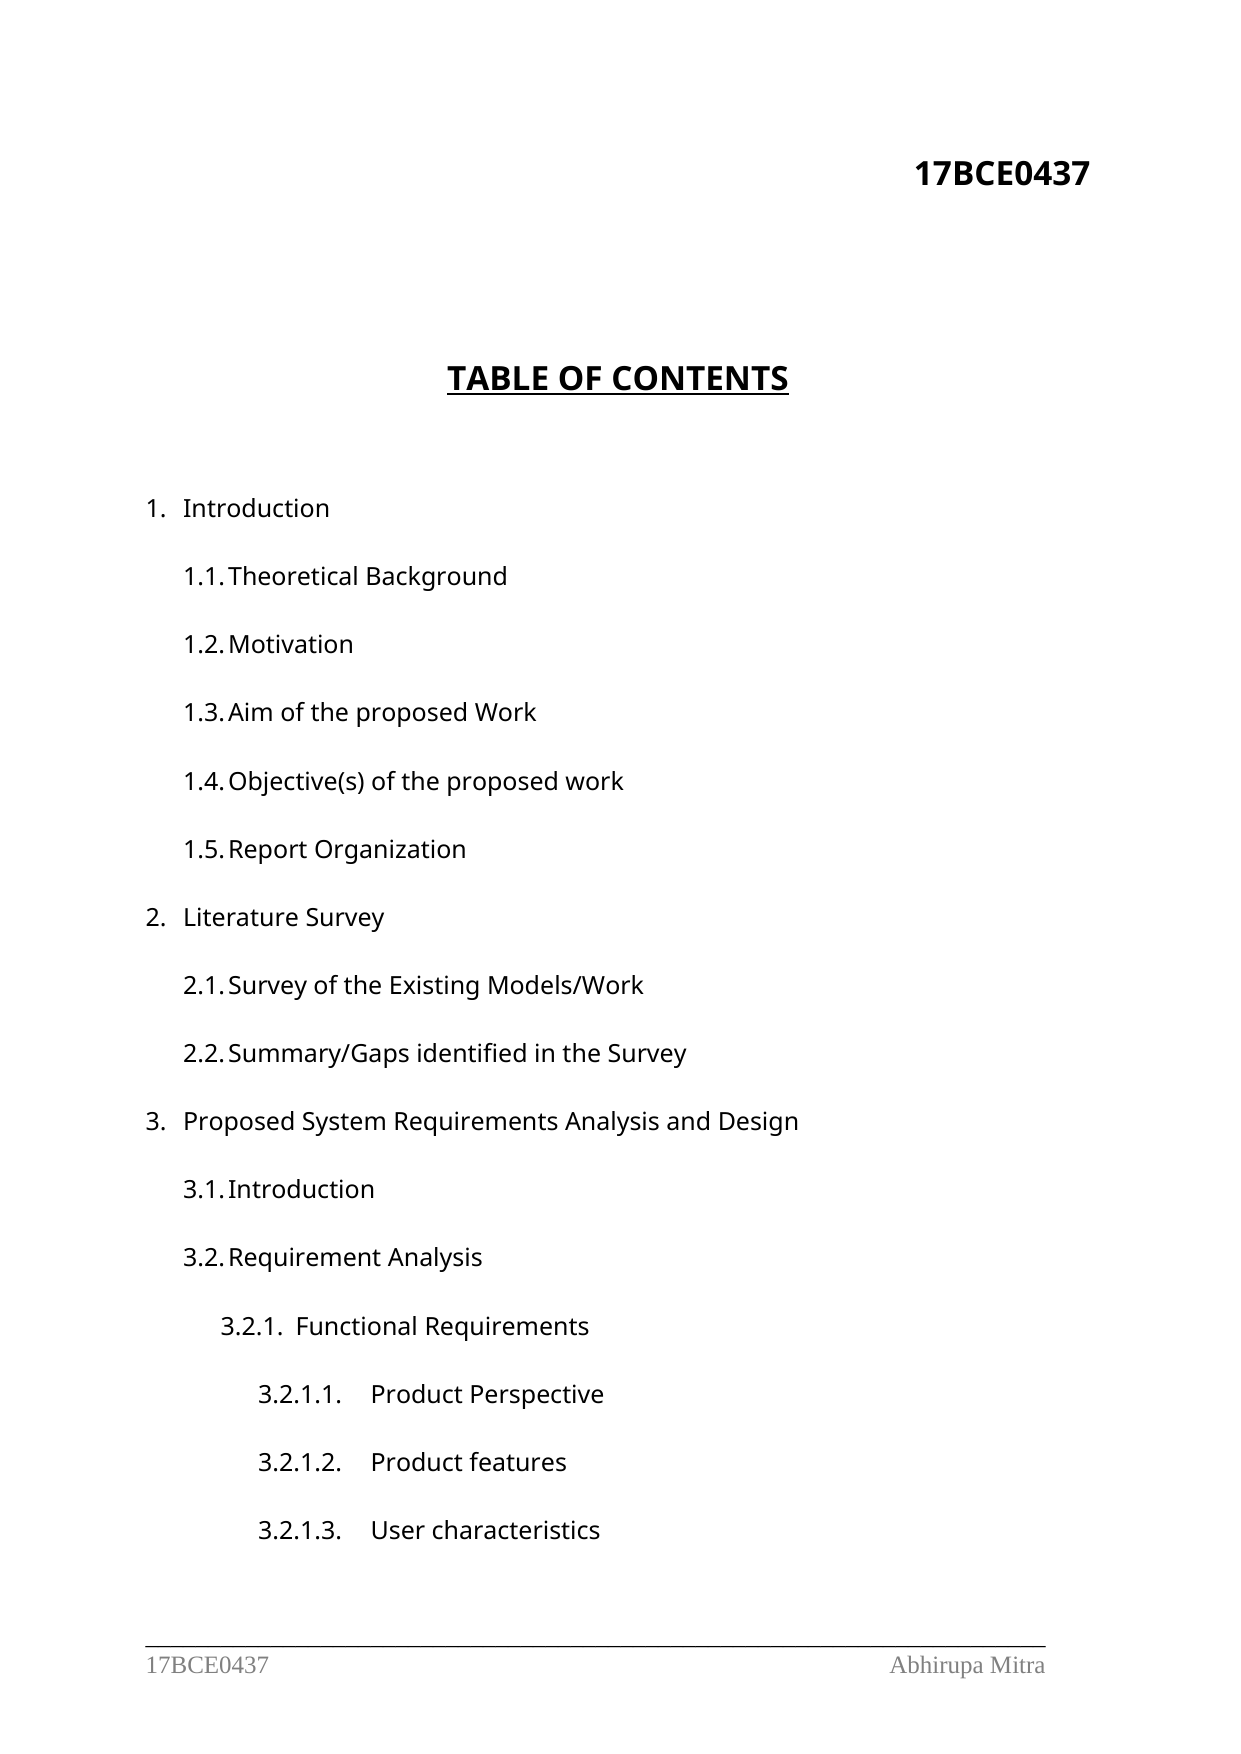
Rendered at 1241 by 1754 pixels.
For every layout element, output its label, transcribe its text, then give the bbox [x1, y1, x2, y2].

list Survey of the Existing Models/Work [183, 967, 1090, 1002]
list User characteristics [258, 1512, 1090, 1547]
list Requirement Analysis [183, 1240, 1090, 1274]
list Literature Survey [145, 899, 1090, 933]
list Aim of the proposed Work [183, 695, 1090, 729]
list Report Organization [183, 831, 1090, 865]
list Product features [258, 1444, 1090, 1478]
list Objective(s) of the proposed work [183, 763, 1090, 797]
list Introduction [145, 491, 1090, 525]
list Summary/Gaps identified in the Survey [183, 1036, 1090, 1070]
list Functional Requirements [220, 1308, 1090, 1342]
list 17BCE0437 [145, 150, 1090, 195]
list Product Perspective [258, 1376, 1090, 1410]
list Introduction [183, 1172, 1128, 1206]
list Motivation [183, 627, 1090, 661]
list Proposed System Requirements Analysis and Design [145, 1104, 1090, 1138]
list Theoretical Background [183, 559, 1090, 593]
list TABLE OF CONTENTS [145, 354, 1090, 400]
